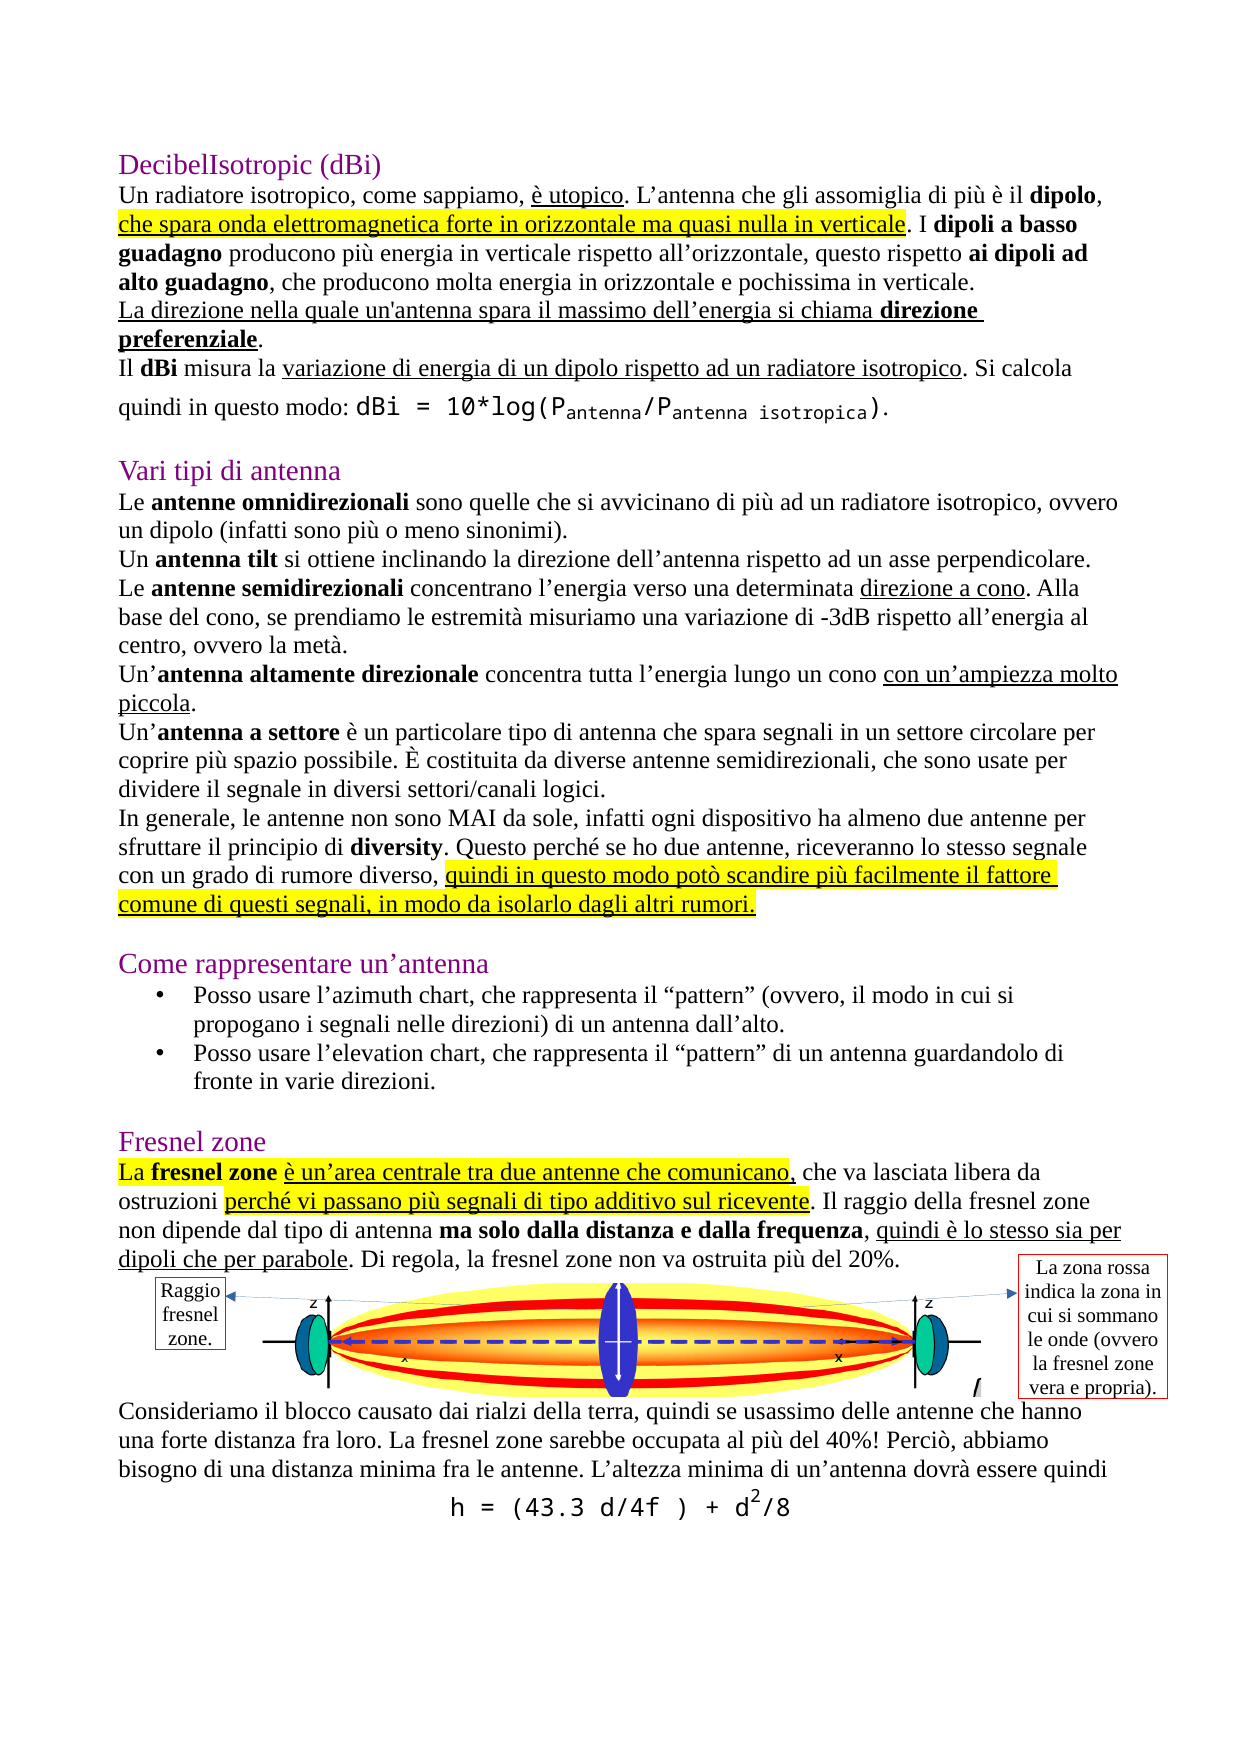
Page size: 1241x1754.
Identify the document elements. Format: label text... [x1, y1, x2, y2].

text Un’antenna a settore è un particolare tipo di antenna che spara segnali in un settore circolare per coprire più spazio possibile. È costituita da diverse antenne semidirezionali, che sono usate per dividere il segnale in diversi settori/canali logici. [118, 717, 1122, 803]
text Come rappresentare un’antenna [118, 947, 1122, 980]
text Le antenne omnidirezionali sono quelle che si avvicinano di più ad un radiatore isotropico, ovvero un dipolo (infatti sono più o meno sinonimi). [118, 487, 1122, 544]
text Vari tipi di antenna [118, 453, 1122, 487]
text h = (43.3 d/4f ) + d2/8 [118, 1483, 1122, 1525]
text Un’antenna altamente direzionale concentra tutta l’energia lungo un cono con un’ampiezza molto piccola. [118, 659, 1122, 717]
text DecibelIsotropic (dBi) [118, 147, 1122, 180]
text Consideriamo il blocco causato dai rialzi della terra, quindi se usassimo delle antenne che hanno una forte distanza fra loro. La fresnel zone sarebbe occupata al più del 40%! Perciò, abbiamo bisogno di una distanza minima fra le antenne. L’altezza minima di un’antenna dovrà essere quindi [118, 1272, 1122, 1483]
list Posso usare l’azimuth chart, che rappresenta il “pattern” (ovvero, il modo in cui si propogano i segnali nelle direzioni) di un antenna dall’alto. [156, 980, 1122, 1038]
text La fresnel zone è un’area centrale tra due antenne che comunicano, che va lasciata libera da ostruzioni perché vi passano più segnali di tipo additivo sul ricevente. Il raggio della fresnel zone non dipende dal tipo di antenna ma solo dalla distanza e dalla frequenza, quindi è lo stesso sia per dipoli che per parabole. Di regola, la fresnel zone non va ostruita più del 20%. [118, 1157, 1122, 1272]
picture [259, 1283, 982, 1397]
text La direzione nella quale un'antenna spara il massimo dell’energia si chiama direzione preferenziale. [118, 295, 1122, 353]
text Fresnel zone [118, 1124, 1122, 1157]
text Un radiatore isotropico, come sappiamo, è utopico. L’antenna che gli assomiglia di più è il dipolo, che spara onda elettromagnetica forte in orizzontale ma quasi nulla in verticale. I dipoli a basso guadagno producono più energia in verticale rispetto all’orizzontale, questo rispetto ai dipoli ad alto guadagno, che producono molta energia in orizzontale e pochissima in verticale. [118, 180, 1122, 295]
text In generale, le antenne non sono MAI da sole, infatti ogni dispositivo ha almeno due antenne per sfruttare il principio di diversity. Questo perché se ho due antenne, riceveranno lo stesso segnale con un grado di rumore diverso, quindi in questo modo potò scandire più facilmente il fattore comune di questi segnali, in modo da isolarlo dagli altri rumori. [118, 803, 1122, 918]
text Il dBi misura la variazione di energia di un dipolo rispetto ad un radiatore isotropico. Si calcola quindi in questo modo: dBi = 10*log(Pantenna/Pantenna isotropica). [118, 353, 1122, 424]
list Posso usare l’elevation chart, che rappresenta il “pattern” di un antenna guardandolo di fronte in varie direzioni. [156, 1038, 1122, 1095]
text Un antenna tilt si ottiene inclinando la direzione dell’antenna rispetto ad un asse perpendicolare. Le antenne semidirezionali concentrano l’energia verso una determinata direzione a cono. Alla base del cono, se prendiamo le estremità misuriamo una variazione di -3dB rispetto all’energia al centro, ovvero la metà. [118, 544, 1122, 659]
